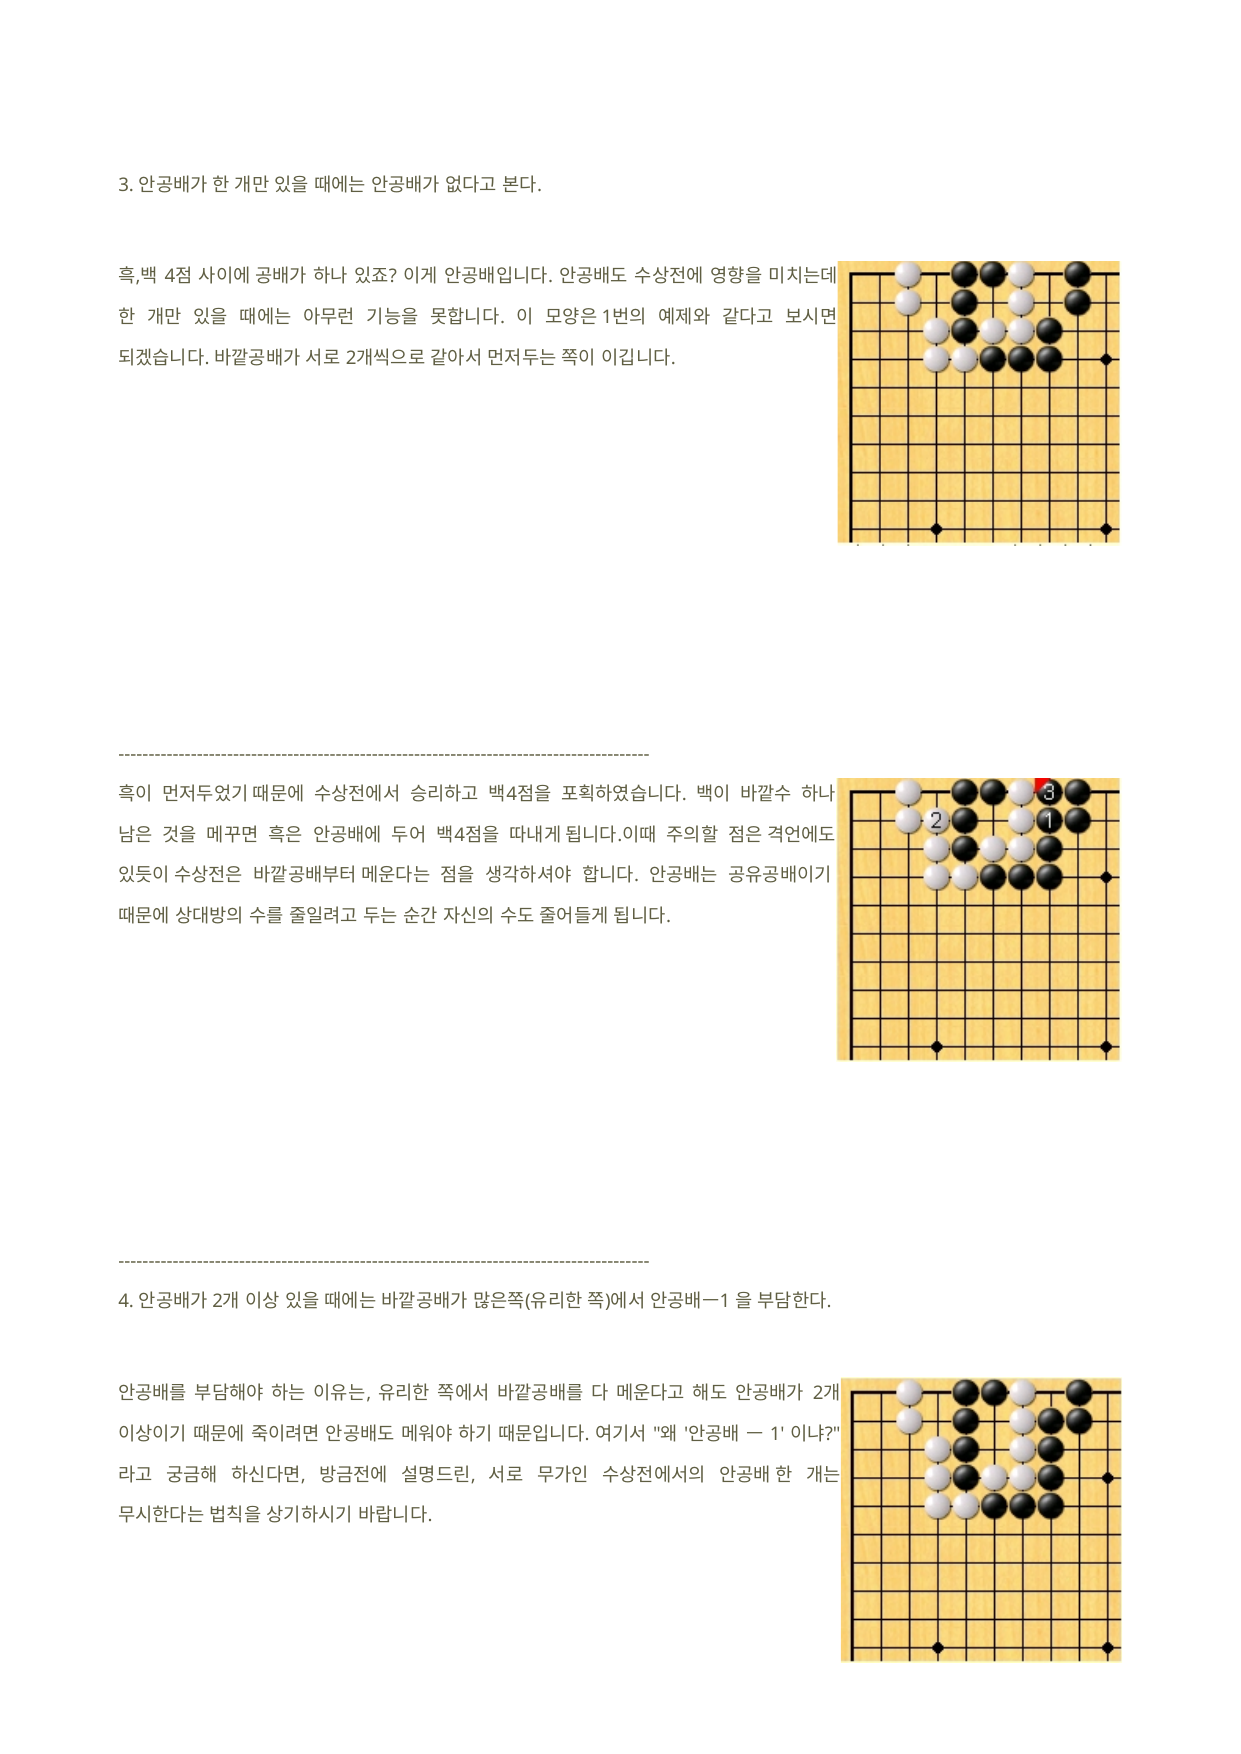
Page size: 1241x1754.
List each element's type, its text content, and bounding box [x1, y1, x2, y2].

text 안공배를 부담해야 하는 이유는, 유리한 쪽에서 바깥공배를 다 메운다고 해도 안공배가 2개 이상이기 때문에 죽이려면 안공배도 메워야 하기 때문입니다. 여기서 "왜 '안공배 ㅡ 1' 이냐?" 라고 궁금해 하신다면, 방금전에 설명드린, 서로 무가인 수상전에서의 안공배 한 개는 무시한다는 법칙을 상기하시기 바랍니다. [118, 1378, 840, 1527]
text 흑,백 4점 사이에 공배가 하나 있죠? 이게 안공배입니다. 안공배도 수상전에 영향을 미치는데 한 개만 있을 때에는 아무런 기능을 못합니다. 이 모양은 1번의 예제와 같다고 보시면 되겠습니다. 바깥공배가 서로 2개씩으로 같아서 먼저두는 쪽이 이깁니다. [118, 261, 837, 369]
picture [837, 261, 1123, 546]
text 3. 안공배가 한 개만 있을 때에는 안공배가 없다고 본다. [118, 169, 1122, 196]
text 4. 안공배가 2개 이상 있을 때에는 바깥공배가 많은쪽(유리한 쪽)에서 안공배ㅡ1 을 부담한다. [118, 1286, 1122, 1313]
text ---------------------------------------------------------------------------------------- [118, 740, 1122, 766]
picture [840, 1377, 1123, 1663]
text ---------------------------------------------------------------------------------------- [118, 1248, 1122, 1273]
text 흑이 먼저두었기 때문에 수상전에서 승리하고 백4점을 포획하였습니다. 백이 바깥수 하나 남은 것을 메꾸면 흑은 안공배에 두어 백4점을 따내게 됩니다.이때 주의할 점은 격언에도 있듯이 수상전은 바깥공배부터 메운다는 점을 생각하셔야 합니다. 안공배는 공유공배이기 때문에 상대방의 수를 줄일려고 두는 순간 자신의 수도 줄어들게 됩니다. [118, 779, 836, 928]
picture [836, 778, 1123, 1062]
